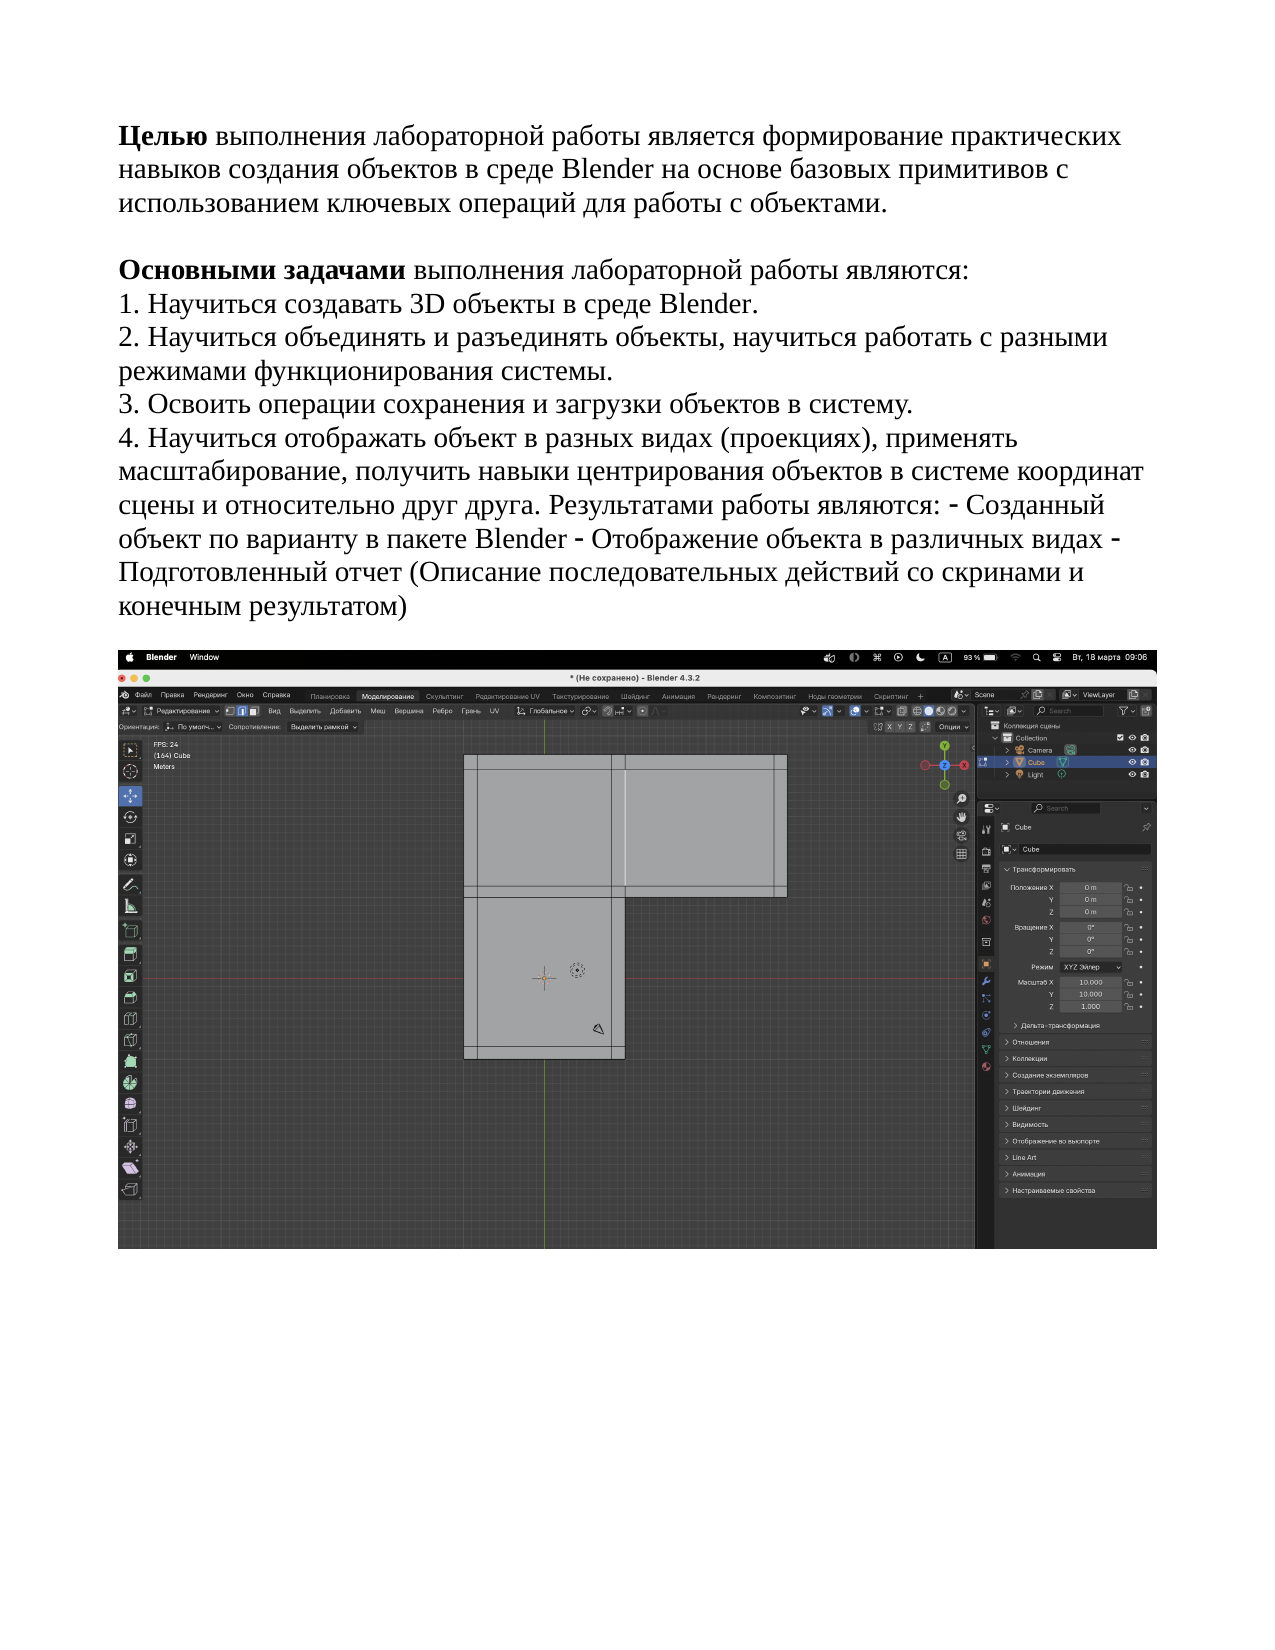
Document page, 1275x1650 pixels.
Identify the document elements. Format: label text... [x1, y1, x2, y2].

text 2. Научиться объединять и разъединять объекты, научиться работать с разными режимами функционирования системы. [118, 319, 1157, 386]
picture [118, 650, 1157, 1249]
text 3. Освоить операции сохранения и загрузки объектов в систему. [118, 386, 1157, 420]
text 4. Научиться отображать объект в разных видах (проекциях), применять масштабирование, получить навыки центрирования объектов в системе координат сцены и относительно друг друга. Результатами работы являются:  Созданный объект по варианту в пакете Blender  Отображение объекта в различных видах  Подготовленный отчет (Описание последовательных действий со скринами и конечным результатом) [118, 420, 1157, 650]
text Целью выполнения лабораторной работы является формирование практических навыков создания объектов в среде Blender на основе базовых примитивов с использованием ключевых операций для работы с объектами. [118, 118, 1157, 219]
text Основными задачами выполнения лабораторной работы являются: [118, 252, 1157, 286]
text 1. Научиться создавать 3D объекты в среде Blender. [118, 286, 1157, 319]
